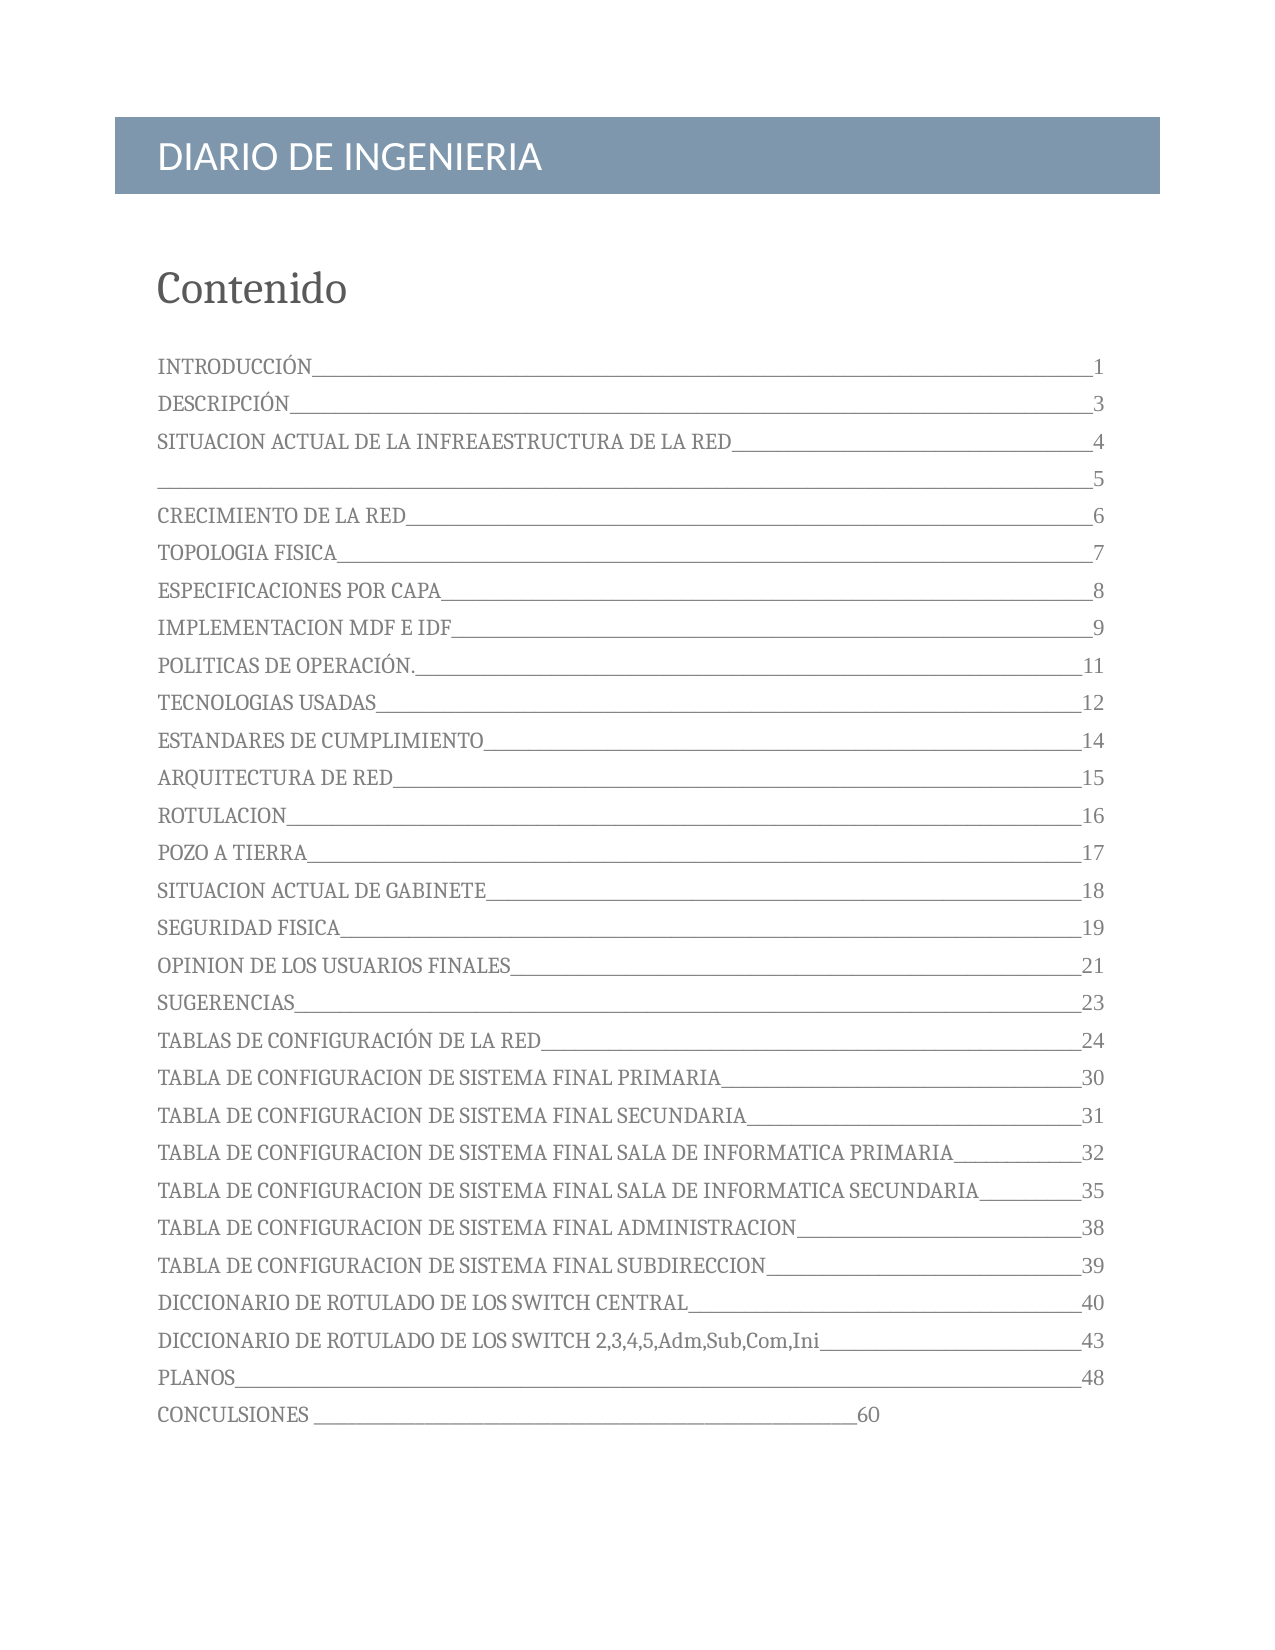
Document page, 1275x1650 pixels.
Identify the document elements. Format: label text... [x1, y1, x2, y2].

text 5 [157, 465, 1117, 492]
text INTRODUCCIÓN 1 [157, 353, 1117, 380]
text TABLA DE CONFIGURACION DE SISTEMA FINAL SALA DE INFORMATICA PRIMARIA 32 [157, 1139, 1117, 1167]
text SEGURIDAD FISICA 19 [157, 914, 1117, 942]
text ROTULACION 16 [157, 802, 1117, 829]
text TABLAS DE CONFIGURACIÓN DE LA RED 24 [157, 1027, 1117, 1054]
text DICCIONARIO DE ROTULADO DE LOS SWITCH 2,3,4,5,Adm,Sub,Com,Ini 43 [157, 1327, 1117, 1354]
text CRECIMIENTO DE LA RED 6 [157, 502, 1117, 529]
text SITUACION ACTUAL DE LA INFREAESTRUCTURA DE LA RED 4 [157, 428, 1117, 455]
text TABLA DE CONFIGURACION DE SISTEMA FINAL SUBDIRECCION 39 [157, 1252, 1117, 1279]
text PLANOS 48 [157, 1364, 1117, 1392]
text IMPLEMENTACION MDF E IDF 9 [157, 614, 1117, 642]
text TABLA DE CONFIGURACION DE SISTEMA FINAL SECUNDARIA 31 [157, 1102, 1117, 1129]
text TOPOLOGIA FISICA 7 [157, 539, 1117, 567]
text TABLA DE CONFIGURACION DE SISTEMA FINAL PRIMARIA 30 [157, 1064, 1117, 1092]
subtitle Contenido [157, 262, 1117, 315]
text OPINION DE LOS USUARIOS FINALES 21 [157, 952, 1117, 979]
text SUGERENCIAS 23 [157, 989, 1117, 1017]
text ESPECIFICACIONES POR CAPA 8 [157, 577, 1117, 604]
text DESCRIPCIÓN 3 [157, 390, 1117, 417]
text CONCULSIONES ________________________________________________________________60 [157, 1402, 1117, 1428]
text POZO A TIERRA 17 [157, 839, 1117, 867]
text SITUACION ACTUAL DE GABINETE 18 [157, 877, 1117, 904]
text TABLA DE CONFIGURACION DE SISTEMA FINAL ADMINISTRACION 38 [157, 1214, 1117, 1242]
text ESTANDARES DE CUMPLIMIENTO 14 [157, 727, 1117, 754]
text ARQUITECTURA DE RED 15 [157, 764, 1117, 792]
text POLITICAS DE OPERACIÓN. 11 [157, 652, 1117, 679]
text DICCIONARIO DE ROTULADO DE LOS SWITCH CENTRAL 40 [157, 1289, 1117, 1317]
text TABLA DE CONFIGURACION DE SISTEMA FINAL SALA DE INFORMATICA SECUNDARIA 35 [157, 1177, 1117, 1204]
text TECNOLOGIAS USADAS 12 [157, 689, 1117, 717]
